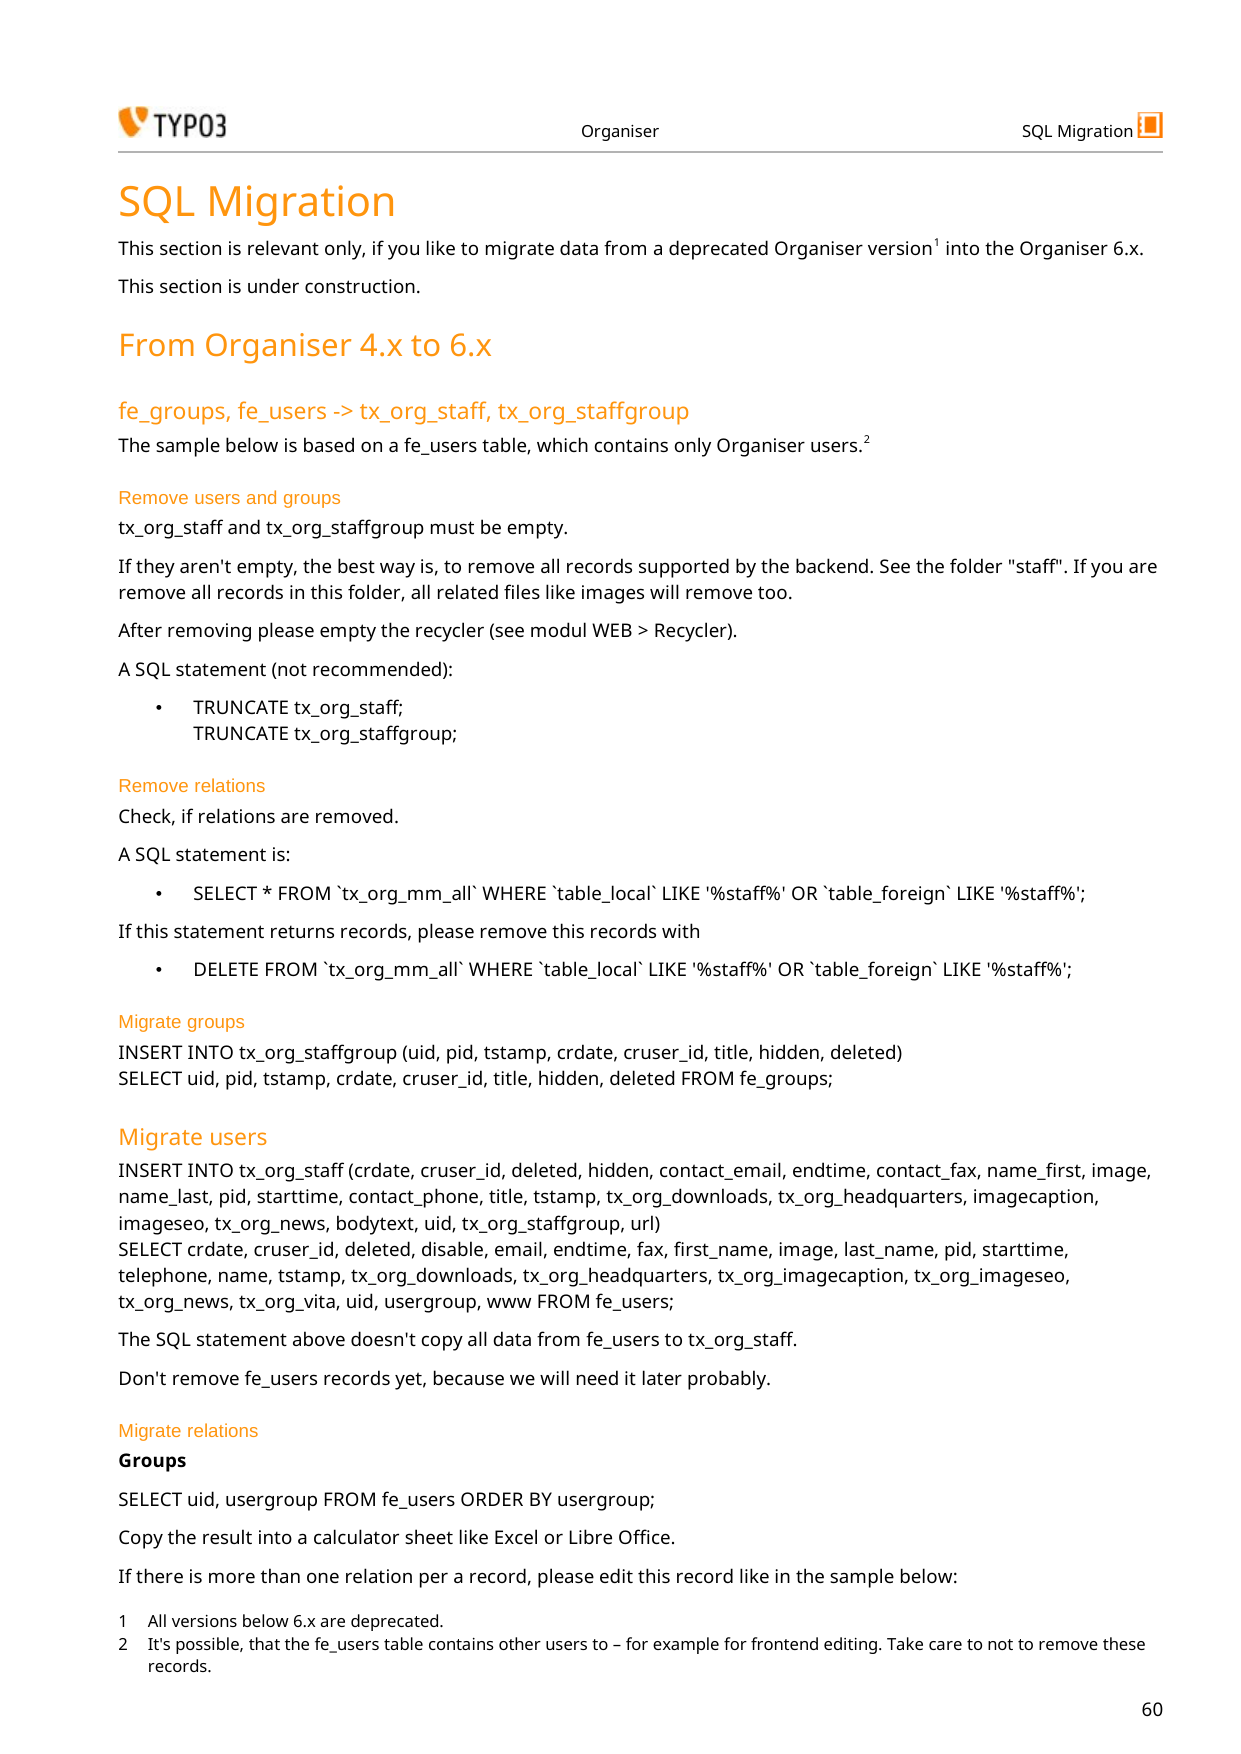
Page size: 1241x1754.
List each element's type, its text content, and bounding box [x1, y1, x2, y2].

text If this statement returns records, please remove this records with [118, 918, 1163, 944]
text The SQL statement above doesn't copy all data from fe_users to tx_org_staff. [118, 1326, 1163, 1352]
text SELECT uid, usergroup FROM fe_users ORDER BY usergroup; [118, 1485, 1163, 1511]
text If they aren't empty, the best way is, to remove all records supported by the backend. See the folder "staff". If you are remove all records in this folder, all related files like images will remove too. [118, 553, 1163, 605]
subtitle fe_groups, fe_users -> tx_org_staff, tx_org_staffgroup [118, 395, 1163, 426]
list TRUNCATE tx_org_staff; TRUNCATE tx_org_staffgroup; [156, 694, 1163, 746]
subtitle From Organiser 4.x to 6.x [118, 323, 1163, 365]
subtitle Remove relations [118, 776, 1163, 797]
subtitle Remove users and groups [118, 487, 1163, 508]
text The sample below is based on a fe_users table, which contains only Organiser users. [118, 432, 1163, 458]
list DELETE FROM `tx_org_mm_all` WHERE `table_local` LIKE '%staff%' OR `table_foreign` LIKE '%staff%'; [156, 956, 1163, 982]
subtitle SQL Migration [118, 172, 1163, 229]
text This section is relevant only, if you like to migrate data from a deprecated Organiser version into the Organiser 6.x. [118, 234, 1163, 261]
text After removing please empty the recycler (see modul WEB > Recycler). [118, 617, 1163, 643]
picture [118, 106, 227, 138]
text A SQL statement is: [118, 841, 1163, 867]
subtitle Migrate relations [118, 1420, 1163, 1441]
text Check, if relations are removed. [118, 803, 1163, 829]
list SELECT * FROM `tx_org_mm_all` WHERE `table_local` LIKE '%staff%' OR `table_foreign` LIKE '%staff%'; [156, 879, 1163, 906]
text Copy the result into a calculator sheet like Excel or Libre Office. [118, 1524, 1163, 1550]
text All versions below 6.x are deprecated. [118, 1610, 1163, 1633]
text If there is more than one relation per a record, please edit this record like in the sample below: [118, 1562, 1163, 1588]
text tx_org_staff and tx_org_staffgroup must be empty. [118, 514, 1163, 540]
text Groups [118, 1447, 1163, 1473]
picture [1137, 112, 1163, 138]
text INSERT INTO tx_org_staffgroup (uid, pid, tstamp, crdate, cruser_id, title, hidden, deleted) SELECT uid, pid, tstamp, crdate, cruser_id, title, hidden, deleted FROM fe_groups; [118, 1039, 1163, 1091]
text INSERT INTO tx_org_staff (crdate, cruser_id, deleted, hidden, contact_email, endtime, contact_fax, name_first, image, name_last, pid, starttime, contact_phone, title, tstamp, tx_org_downloads, tx_org_headquarters, imagecaption, imageseo, tx_org_news, bodytext, uid, tx_org_staffgroup, url) SELECT crdate, cruser_id, deleted, disable, email, endtime, fax, first_name, image, last_name, pid, starttime, telephone, name, tstamp, tx_org_downloads, tx_org_headquarters, tx_org_imagecaption, tx_org_imageseo, tx_org_news, tx_org_vita, uid, usergroup, www FROM fe_users; [118, 1157, 1163, 1314]
subtitle Migrate users [118, 1120, 1163, 1151]
subtitle Migrate groups [118, 1012, 1163, 1033]
text Don't remove fe_users records yet, because we will need it later probably. [118, 1364, 1163, 1391]
text This section is under construction. [118, 273, 1163, 299]
text It's possible, that the fe_users table contains other users to – for example for frontend editing. Take care to not to remove these records. [118, 1633, 1163, 1678]
text A SQL statement (not recommended): [118, 656, 1163, 682]
